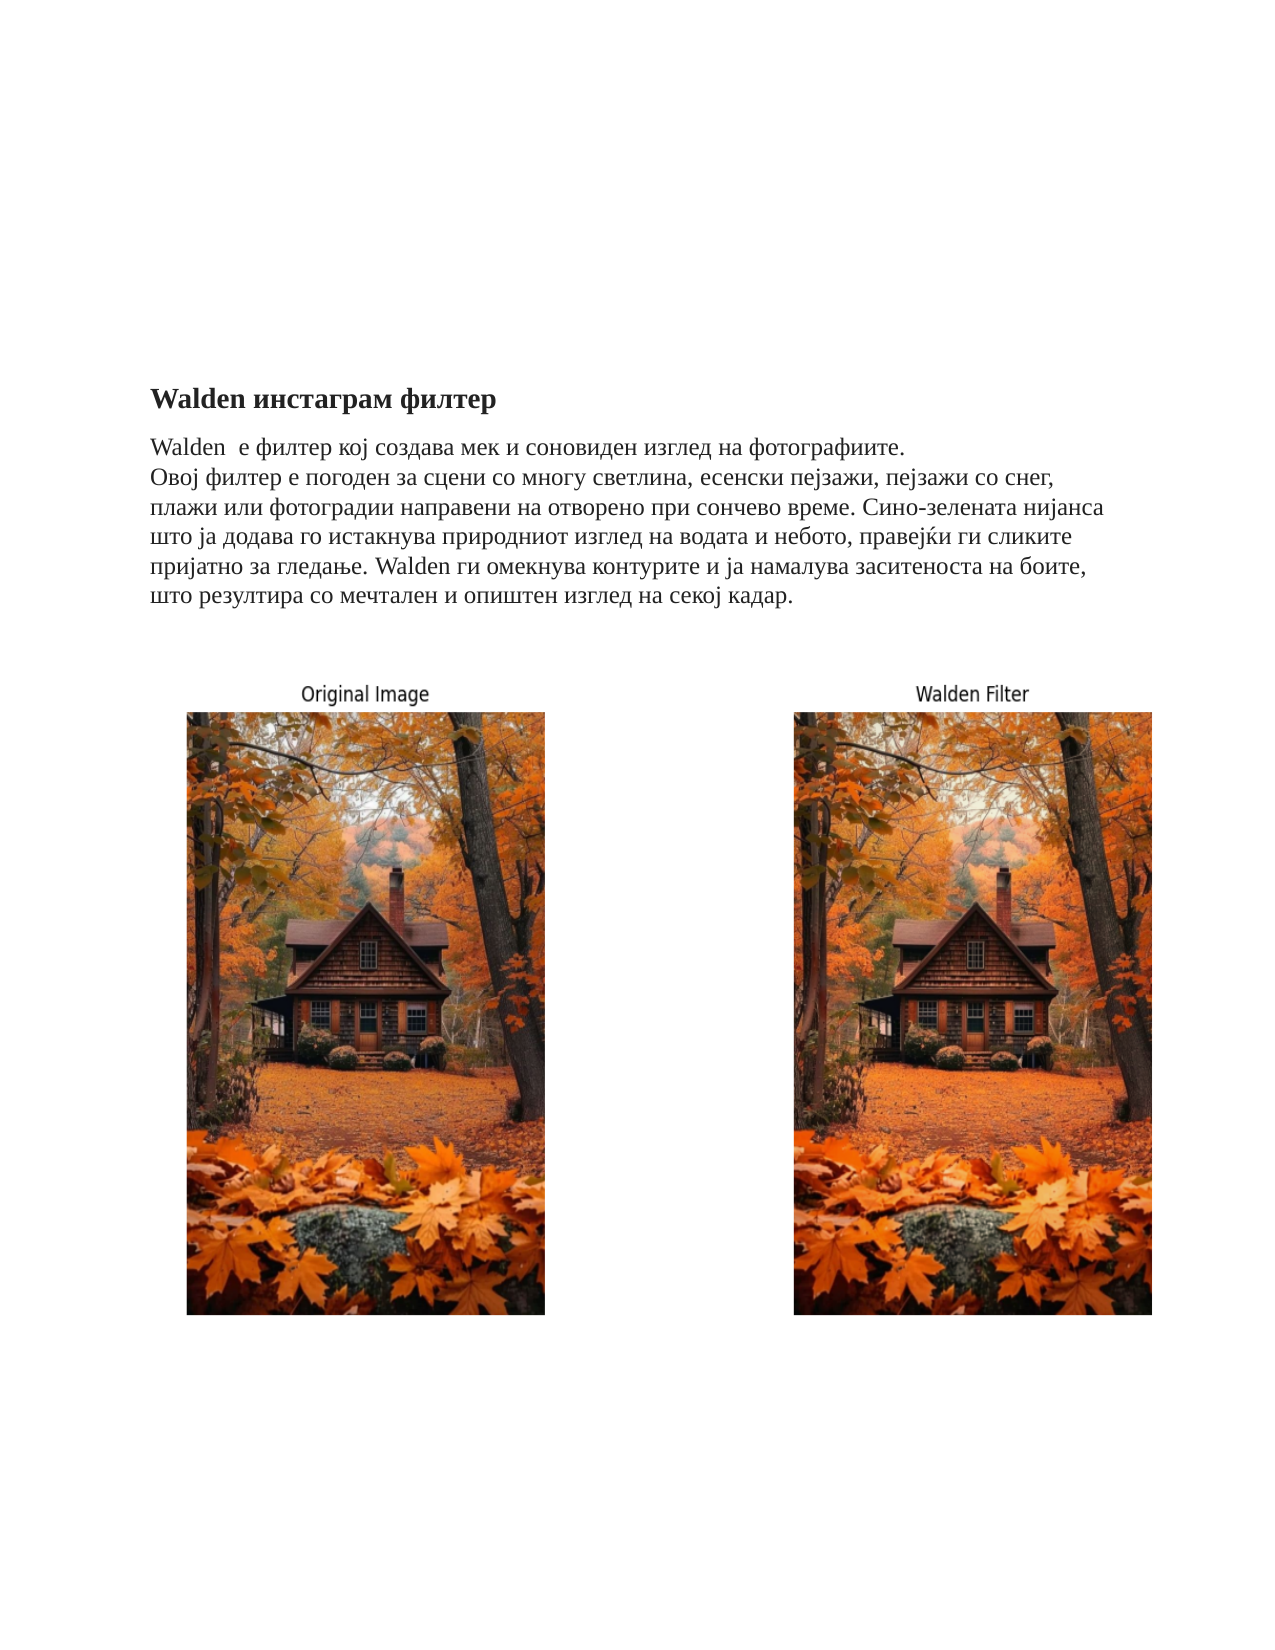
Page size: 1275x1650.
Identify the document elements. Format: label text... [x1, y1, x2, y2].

text Walden е филтер кој создава мек и соновиден изглед на фотографиите. Овој филтер е погоден за сцени со многу светлина, есенски пејзажи, пејзажи со снег, плажи или фотоградии направени на отворено при сончево време. Сино-зелената нијанса што ја додава го истакнува природниот изглед на водата и небото, правејќи ги сликите пријатно за гледање. Walden ги омекнува контурите и ја намалува заситеноста на боите, што резултира со мечтален и опиштен изглед на секој кадар. [150, 432, 1125, 609]
text Walden инстаграм филтер [150, 381, 1125, 415]
